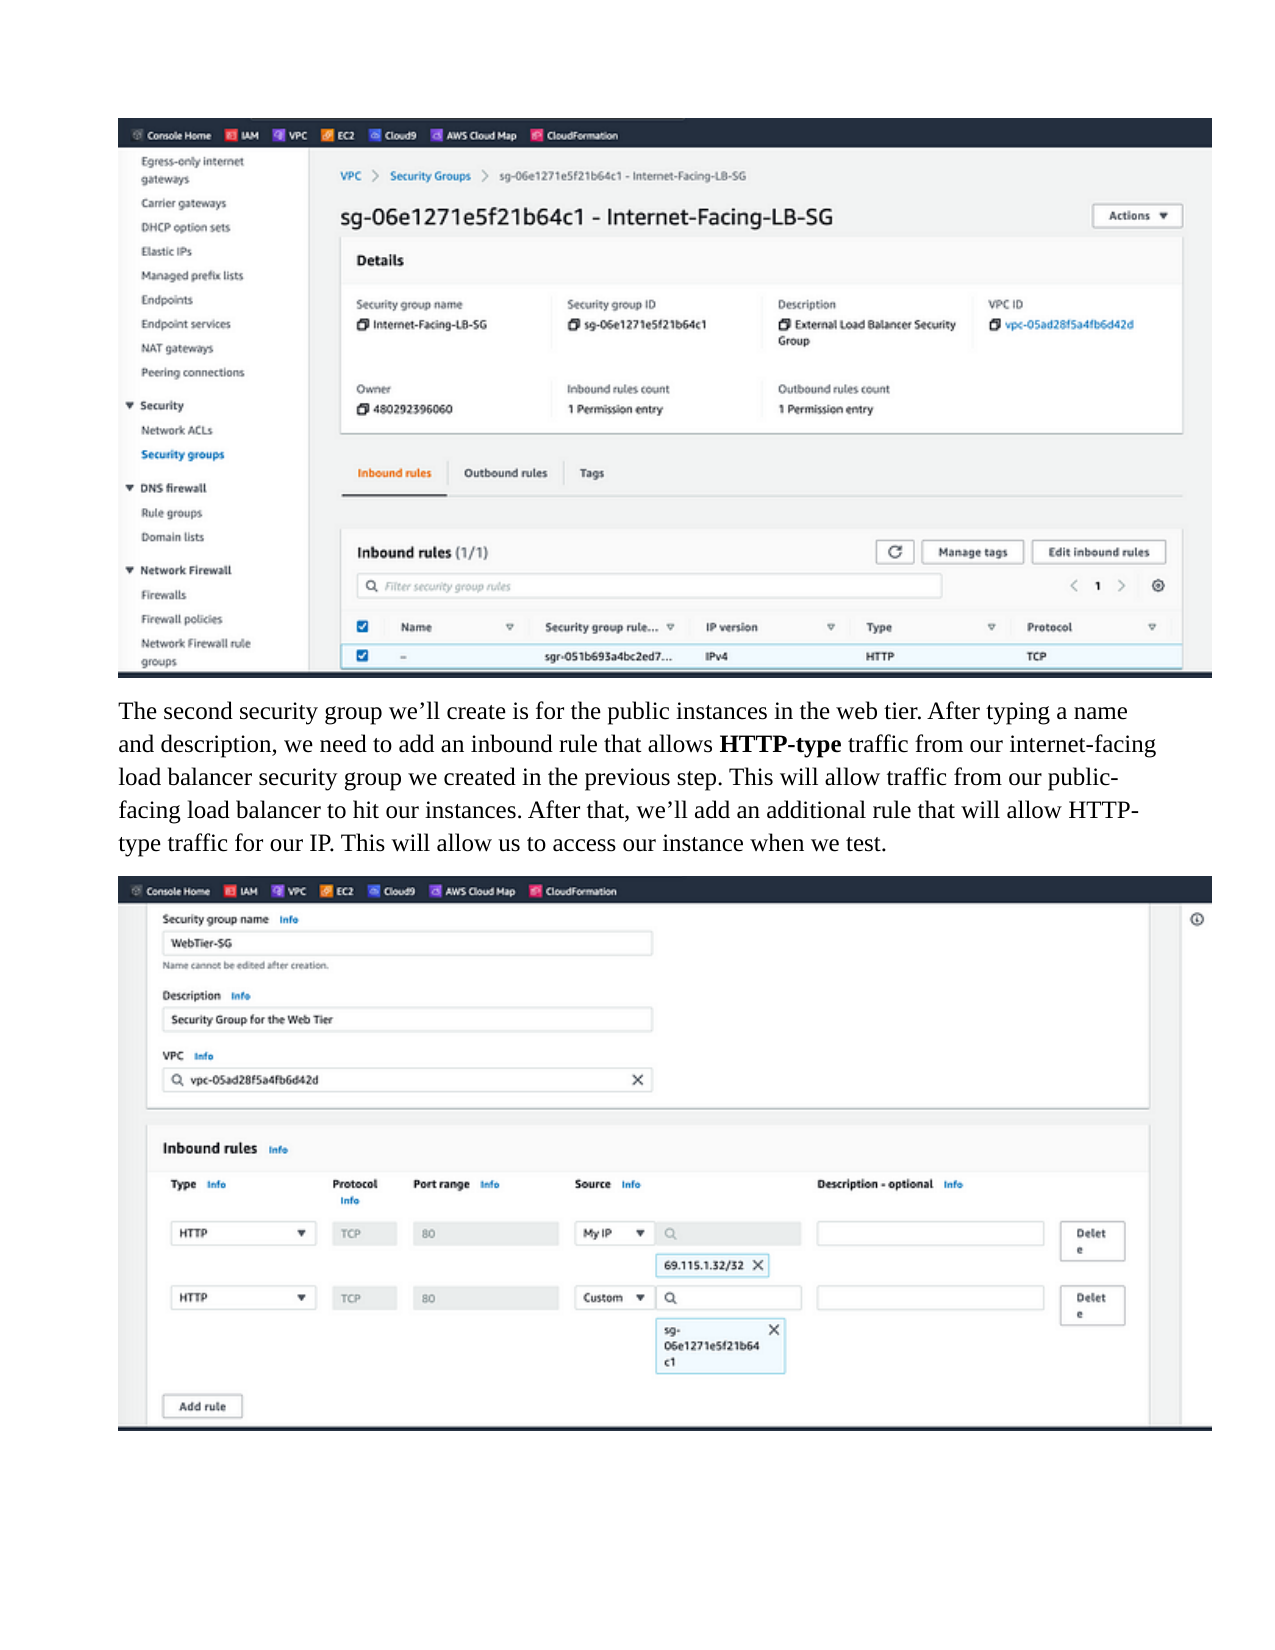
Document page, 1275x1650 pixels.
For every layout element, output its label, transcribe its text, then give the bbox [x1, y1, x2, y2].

picture [118, 118, 1212, 678]
picture [118, 876, 1212, 1431]
text The second security group we’ll create is for the public instances in the web tier. After typing a name and description, we need to add an inbound rule that allows HTTP-type traffic from our internet-facing load balancer security group we created in the previous step. This will allow traffic from our public-facing load balancer to hit our instances. After that, we’ll add an additional rule that will allow HTTP-type traffic for our IP. This will allow us to access our instance when we test. [118, 696, 1157, 857]
